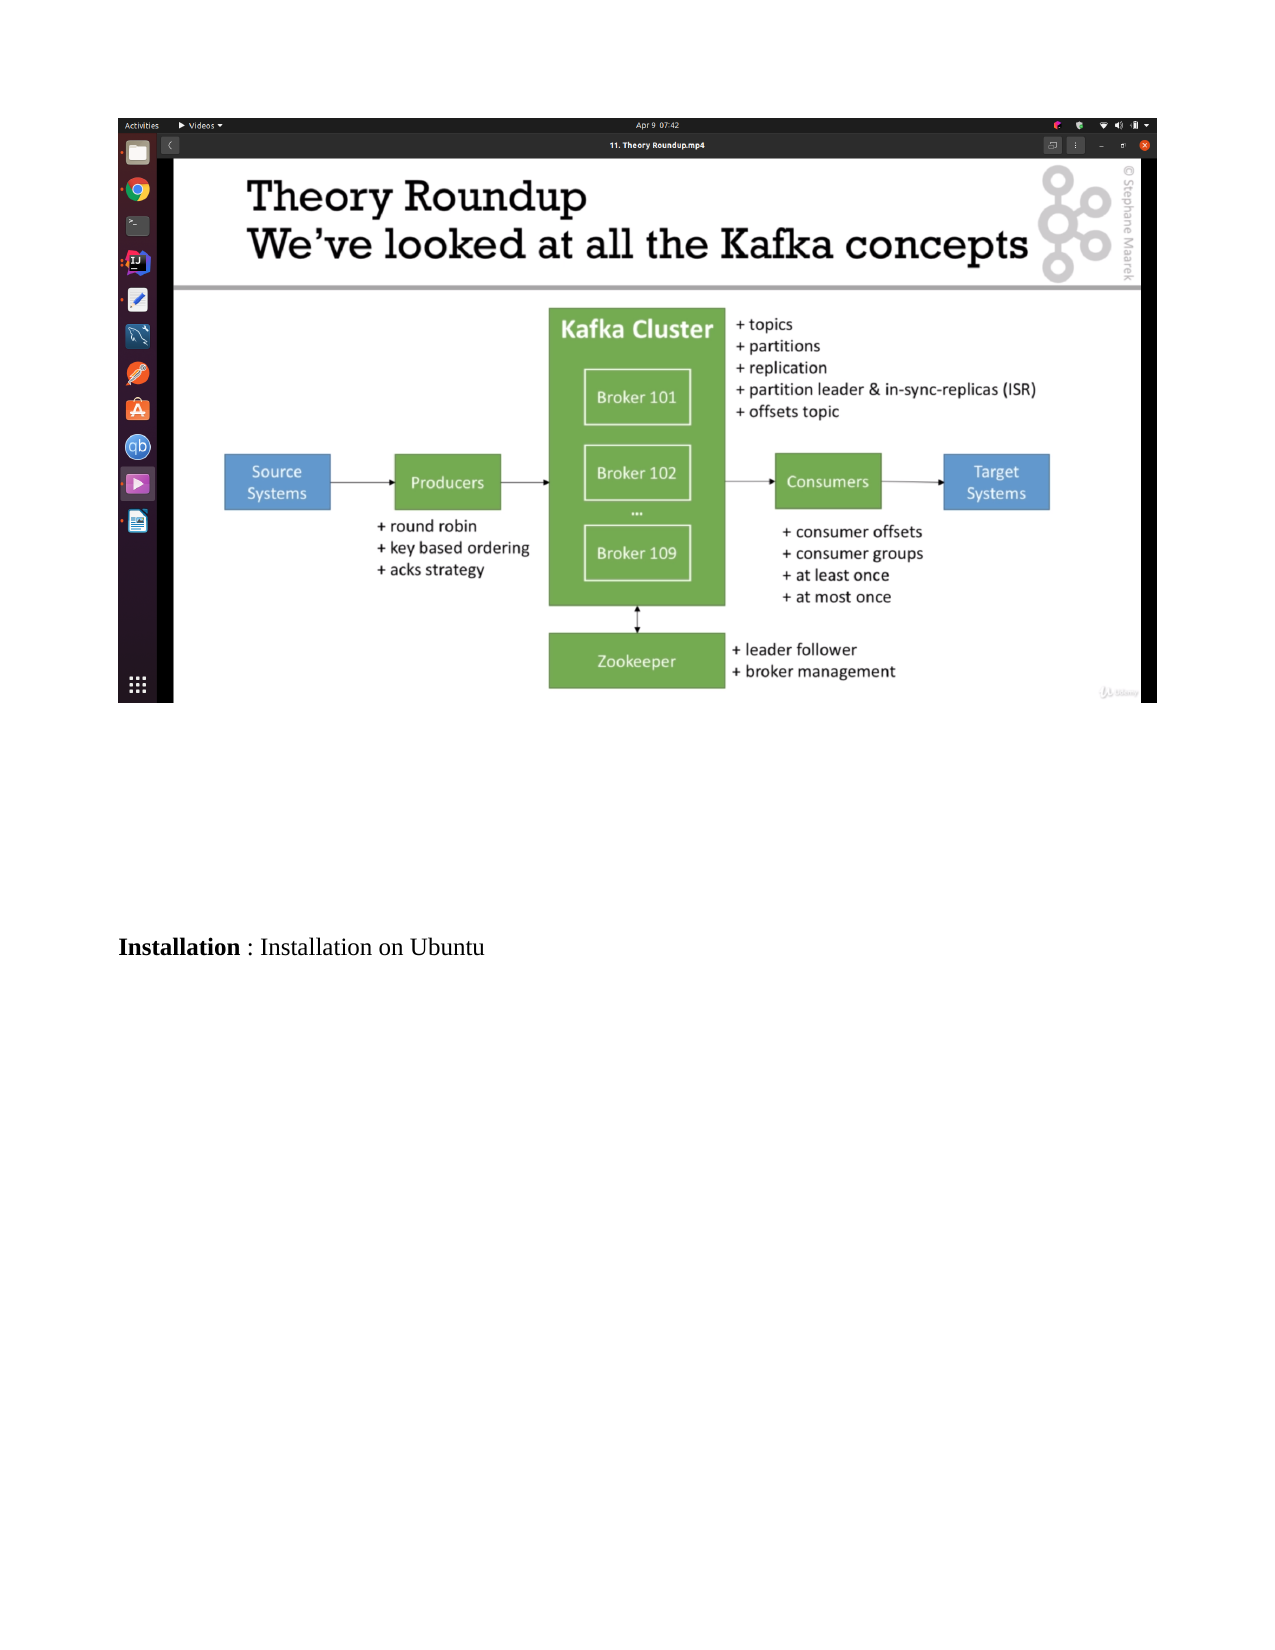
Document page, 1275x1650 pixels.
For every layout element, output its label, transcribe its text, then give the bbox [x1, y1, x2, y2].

text Installation : Installation on Ubuntu [118, 932, 1157, 961]
picture [118, 118, 1157, 703]
